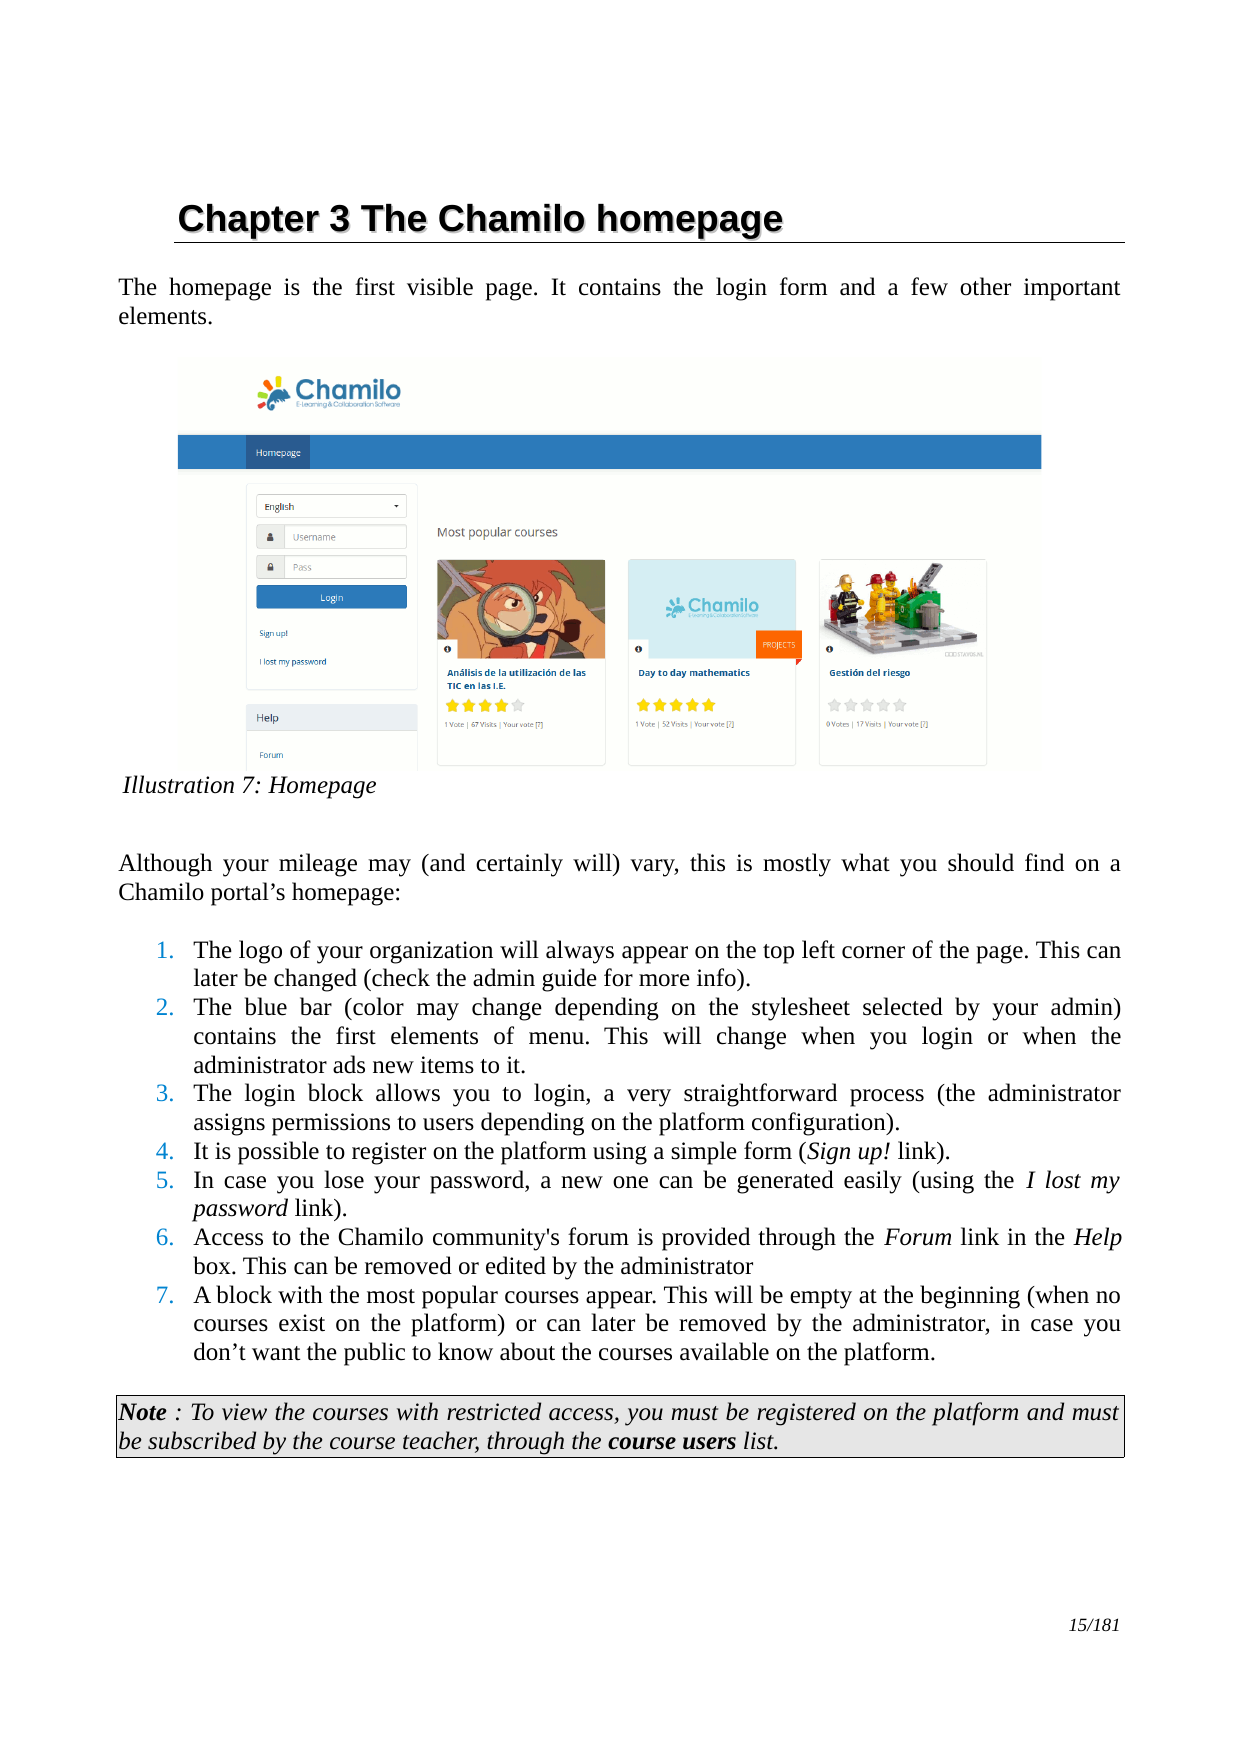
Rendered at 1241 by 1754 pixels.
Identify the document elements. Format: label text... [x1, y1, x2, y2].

text Although your mileage may (and certainly will) vary, this is mostly what you should find on a Chamilo portal’s homepage: [118, 848, 1122, 906]
list It is possible to register on the platform using a simple form (Sign up! link). [156, 1136, 1122, 1165]
list The blue bar (color may change depending on the stylesheet selected by your admin) contains the first elements of menu. This will change when you login or when the administrator ads new items to it. [156, 992, 1122, 1078]
text The homepage is the first visible page. It contains the login form and a few other important elements. [118, 272, 1122, 330]
list In case you lose your password, a new one can be generated easily (using the I lost my password link). [156, 1165, 1122, 1222]
text Illustration 7: Homepage [122, 365, 1078, 799]
list The logo of your organization will always appear on the top left corner of the page. This can later be changed (check the admin guide for more info). [156, 935, 1122, 992]
picture [177, 357, 1042, 771]
text Note : To view the courses with restricted access, you must be registered on the platform and must be subscribed by the course teacher, through the course users list. [117, 1396, 1124, 1457]
list The login block allows you to login, a very straightforward process (the administrator assigns permissions to users depending on the platform configuration). [156, 1078, 1122, 1136]
list Access to the Chamilo community's forum is provided through the Forum link in the Help box. This can be removed or edited by the administrator [156, 1222, 1122, 1280]
list A block with the most popular courses appear. This will be empty at the beginning (when no courses exist on the platform) or can later be removed by the administrator, in case you don’t want the public to know about the courses available on the platform. [156, 1280, 1122, 1366]
subtitle The Chamilo homepage [174, 193, 1125, 242]
